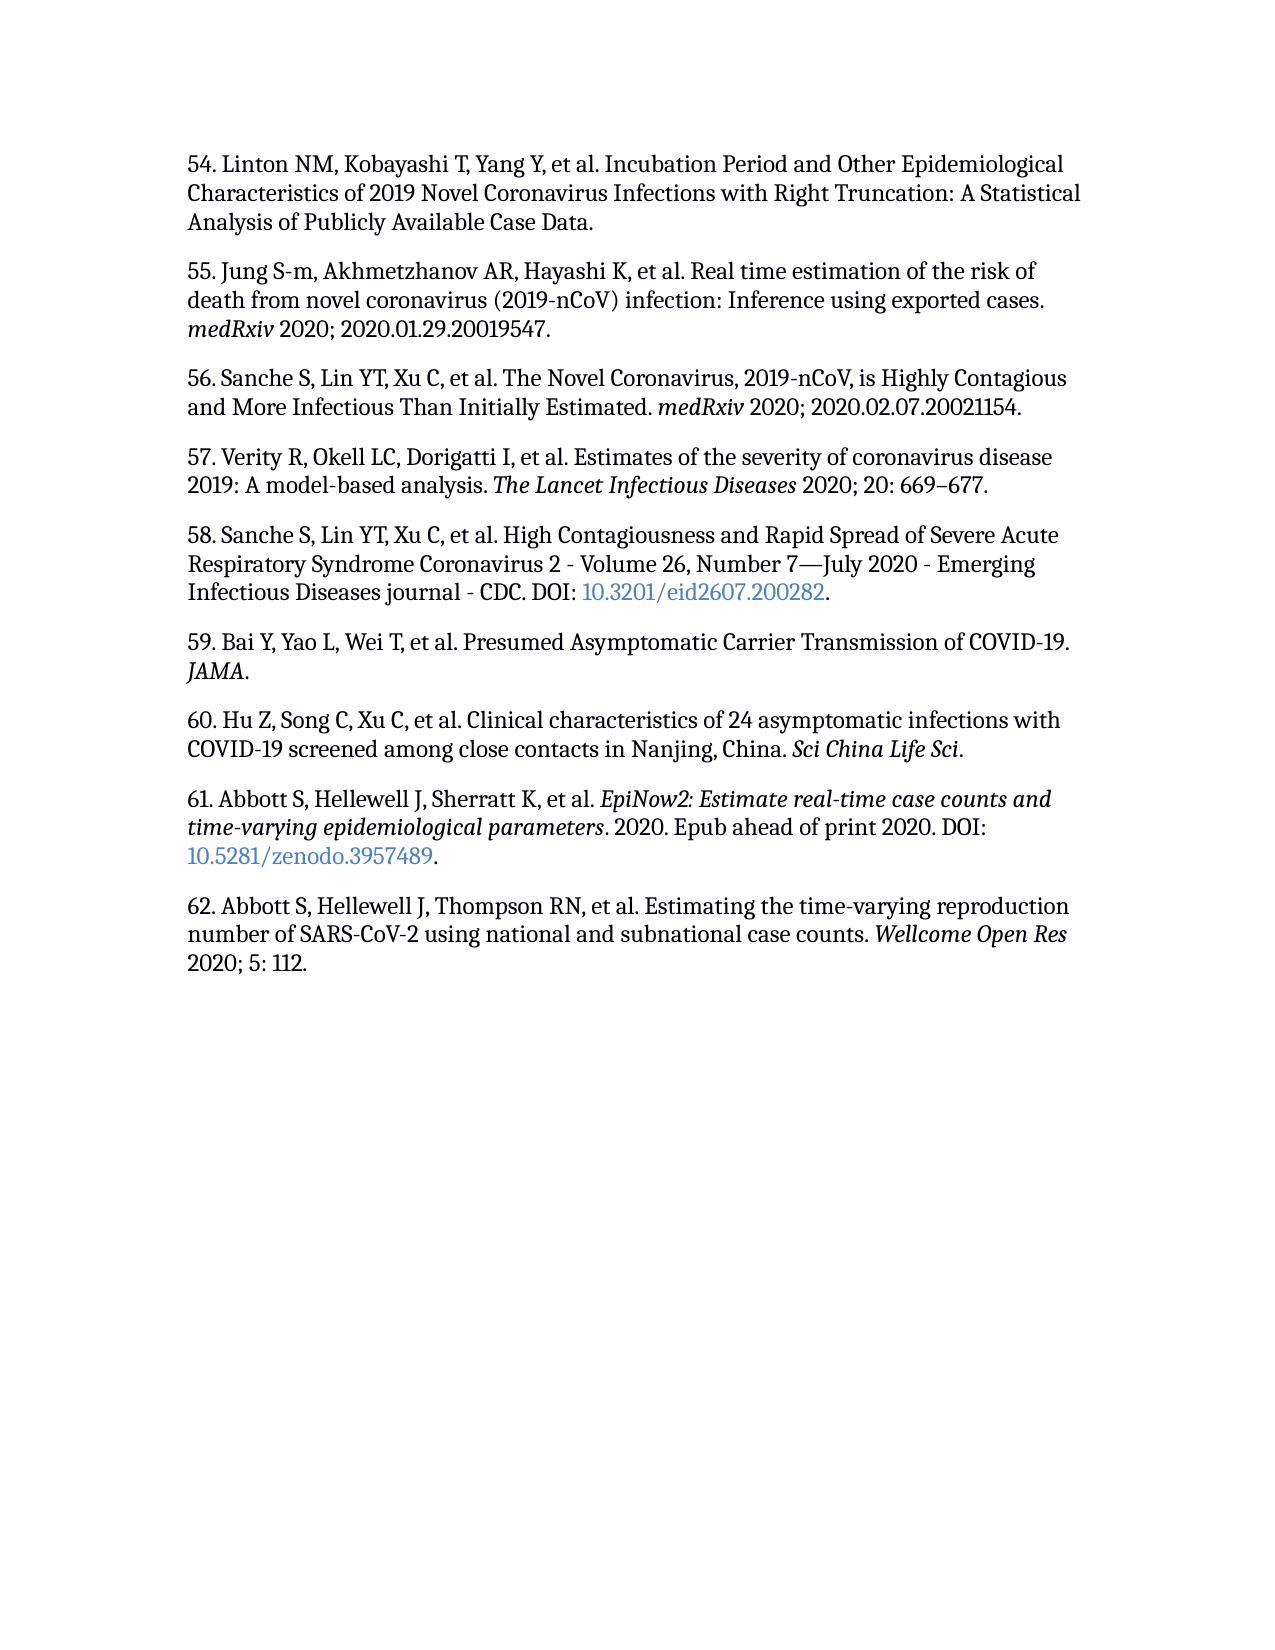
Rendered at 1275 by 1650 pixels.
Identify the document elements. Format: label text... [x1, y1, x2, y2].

text 55. Jung S-m, Akhmetzhanov AR, Hayashi K, et al. Real time estimation of the risk of death from novel coronavirus (2019-nCoV) infection: Inference using exported cases. medRxiv 2020; 2020.01.29.20019547. [187, 257, 1087, 343]
text 60. Hu Z, Song C, Xu C, et al. Clinical characteristics of 24 asymptomatic infections with COVID-19 screened among close contacts in Nanjing, China. Sci China Life Sci. [187, 706, 1087, 764]
text 59. Bai Y, Yao L, Wei T, et al. Presumed Asymptomatic Carrier Transmission of COVID-19. JAMA. [187, 628, 1087, 685]
text 62. Abbott S, Hellewell J, Thompson RN, et al. Estimating the time-varying reproduction number of SARS-CoV-2 using national and subnational case counts. Wellcome Open Res 2020; 5: 112. [187, 892, 1087, 978]
text 58. Sanche S, Lin YT, Xu C, et al. High Contagiousness and Rapid Spread of Severe Acute Respiratory Syndrome Coronavirus 2 - Volume 26, Number 7—July 2020 - Emerging Infectious Diseases journal - CDC. DOI: 10.3201/eid2607.200282. [187, 521, 1087, 607]
text 57. Verity R, Okell LC, Dorigatti I, et al. Estimates of the severity of coronavirus disease 2019: A model-based analysis. The Lancet Infectious Diseases 2020; 20: 669–677. [187, 442, 1087, 500]
text 61. Abbott S, Hellewell J, Sherratt K, et al. EpiNow2: Estimate real-time case counts and time-varying epidemiological parameters. 2020. Epub ahead of print 2020. DOI: 10.5281/zenodo.3957489. [187, 784, 1087, 871]
text 54. Linton NM, Kobayashi T, Yang Y, et al. Incubation Period and Other Epidemiological Characteristics of 2019 Novel Coronavirus Infections with Right Truncation: A Statistical Analysis of Publicly Available Case Data. [187, 150, 1087, 236]
text 56. Sanche S, Lin YT, Xu C, et al. The Novel Coronavirus, 2019-nCoV, is Highly Contagious and More Infectious Than Initially Estimated. medRxiv 2020; 2020.02.07.20021154. [187, 364, 1087, 422]
